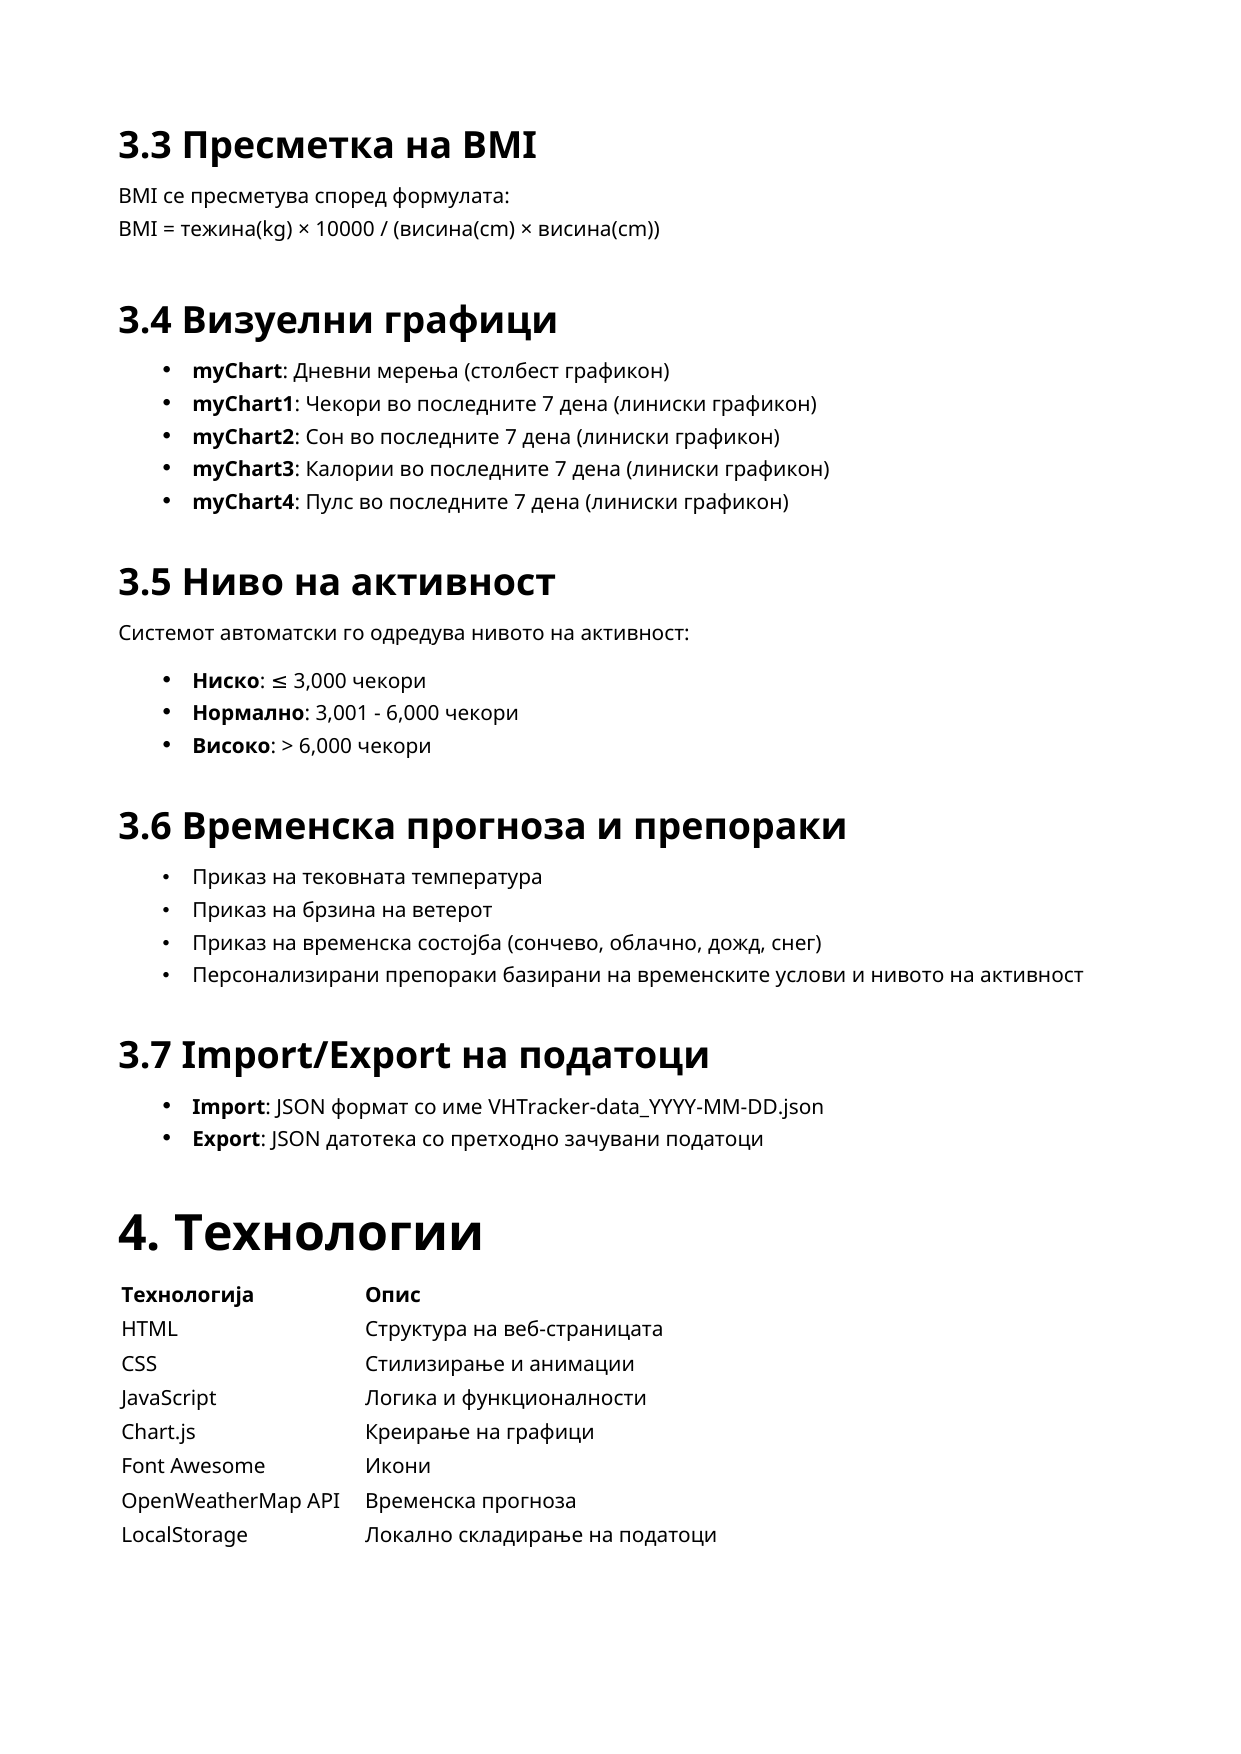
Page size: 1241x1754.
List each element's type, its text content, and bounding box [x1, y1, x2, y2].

list Приказ на тековната температура [162, 862, 1122, 891]
list myChart3: Калории во последните 7 дена (линиски графикон) [162, 454, 1122, 483]
subtitle 3.6 Временска прогноза и препораки [118, 799, 1122, 850]
table_cell Стилизирање и анимации [362, 1346, 737, 1380]
list myChart1: Чекори во последните 7 дена (линиски графикон) [162, 389, 1122, 418]
list Нормално: 3,001 - 6,000 чекори [162, 698, 1122, 727]
table_cell OpenWeatherMap API [118, 1483, 362, 1517]
list Персонализирани препораки базирани на временските услови и нивото на активност [162, 960, 1122, 989]
list Приказ на брзина на ветерот [162, 895, 1122, 923]
table_cell Креирање на графици [362, 1414, 737, 1449]
table_cell Font Awesome [118, 1449, 362, 1483]
table_cell Икони [362, 1449, 737, 1483]
list myChart2: Сон во последните 7 дена (линиски графикон) [162, 422, 1122, 450]
subtitle 3.3 Пресметка на BMI [118, 118, 1122, 169]
list Високо: > 6,000 чекори [162, 731, 1122, 759]
table_cell Структура на веб-страницата [362, 1312, 737, 1346]
list Приказ на временска состојба (сончево, облачно, дожд, снег) [162, 928, 1122, 956]
list myChart: Дневни мерења (столбест графикон) [162, 357, 1122, 385]
table_cell HTML [118, 1312, 362, 1346]
table_cell Локално складирање на податоци [362, 1517, 737, 1551]
subtitle 4. Технологии [118, 1197, 1122, 1265]
text BMI се пресметува според формулата: [118, 182, 1122, 210]
subtitle 3.5 Ниво на активност [118, 555, 1122, 606]
list Import: JSON формат со име VHTracker-data_YYYY-MM-DD.json [162, 1092, 1122, 1120]
table_header Технологија [118, 1277, 362, 1312]
list myChart4: Пулс во последните 7 дена (линиски графикон) [162, 487, 1122, 515]
table_cell LocalStorage [118, 1517, 362, 1551]
table_cell CSS [118, 1346, 362, 1380]
list Ниско: ≤ 3,000 чекори [162, 666, 1122, 694]
table_cell Временска прогноза [362, 1483, 737, 1517]
table_cell Chart.js [118, 1414, 362, 1449]
table_header Опис [362, 1277, 737, 1312]
text BMI = тежина(kg) × 10000 / (висина(cm) × висина(cm)) [118, 214, 1122, 243]
subtitle 3.7 Import/Export на податоци [118, 1028, 1122, 1079]
list Export: JSON датотека со претходно зачувани податоци [162, 1124, 1122, 1153]
text Системот автоматски го одредува нивото на активност: [118, 618, 1122, 647]
table_cell JavaScript [118, 1380, 362, 1414]
subtitle 3.4 Визуелни графици [118, 293, 1122, 344]
table_cell Логика и функционалности [362, 1380, 737, 1414]
